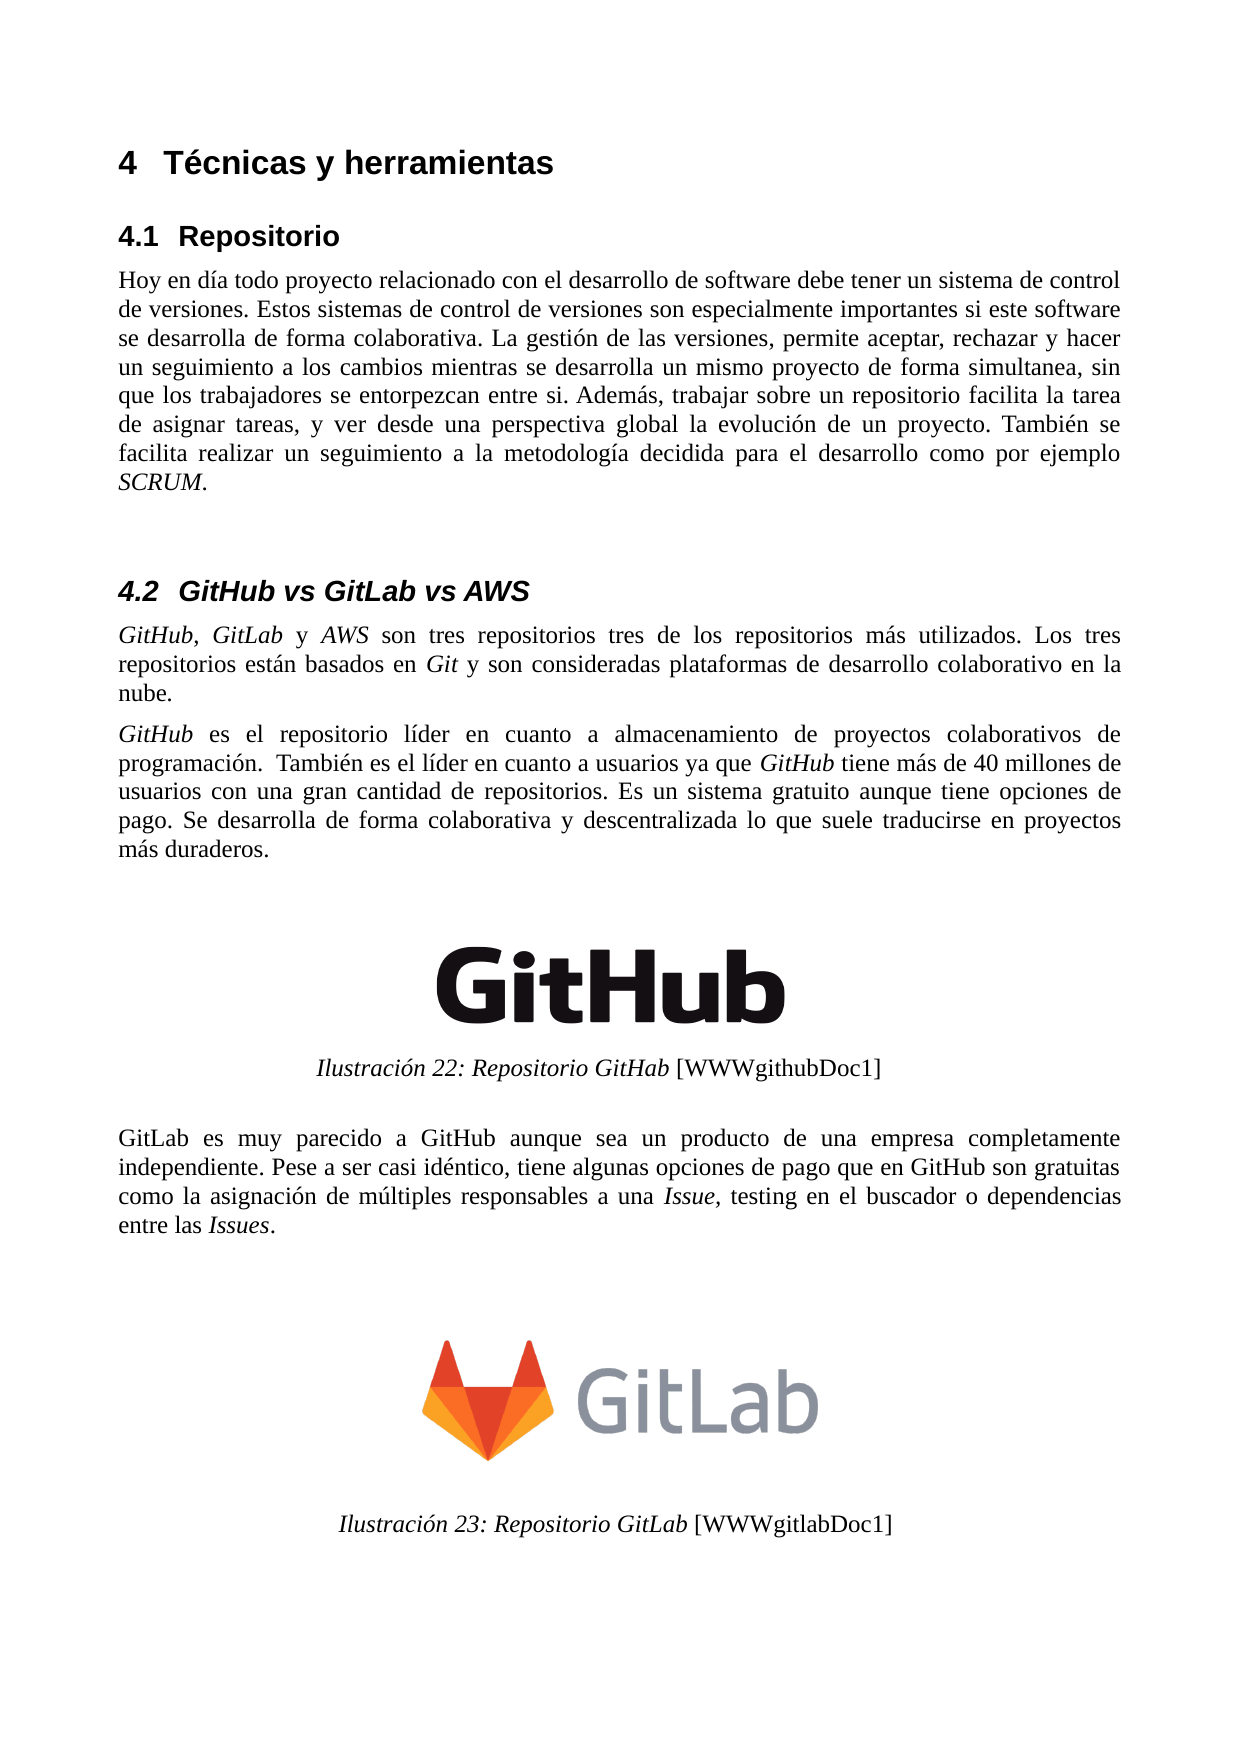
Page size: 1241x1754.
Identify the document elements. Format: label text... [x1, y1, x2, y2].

subtitle Repositorio [118, 219, 1122, 253]
text GitLab es muy parecido a GitHub aunque sea un producto de una empresa completamente independiente. Pese a ser casi idéntico, tiene algunas opciones de pago que en GitHub son gratuitas como la asignación de múltiples responsables a una Issue, testing en el buscador o dependencias entre las Issues. [118, 1123, 1122, 1238]
text GitHub, GitLab y AWS son tres repositorios tres de los repositorios más utilizados. Los tres repositorios están basados en Git y son consideradas plataformas de desarrollo colaborativo en la nube. [118, 620, 1122, 706]
subtitle Técnicas y herramientas [118, 143, 1122, 182]
text GitHub es el repositorio líder en cuanto a almacenamiento de proyectos colaborativos de programación. También es el líder en cuanto a usuarios ya que GitHub tiene más de 40 millones de usuarios con una gran cantidad de repositorios. Es un sistema gratuito aunque tiene opciones de pago. Se desarrolla de forma colaborativa y descentralizada lo que suele traducirse en proyectos más duraderos. [118, 719, 1122, 863]
subtitle GitHub vs GitLab vs AWS [118, 574, 1122, 608]
text Ilustración 23: Repositorio GitLab [WWWgitlabDoc1] [338, 1305, 902, 1538]
text Hoy en día todo proyecto relacionado con el desarrollo de software debe tener un sistema de control de versiones. Estos sistemas de control de versiones son especialmente importantes si este software se desarrolla de forma colaborativa. La gestión de las versiones, permite aceptar, rechazar y hacer un seguimiento a los cambios mientras se desarrolla un mismo proyecto de forma simultanea, sin que los trabajadores se entorpezcan entre si. Además, trabajar sobre un repositorio facilita la tarea de asignar tareas, y ver desde una perspectiva global la evolución de un proyecto. También se facilita realizar un seguimiento a la metodología decidida para el desarrollo como por ejemplo SCRUM. [118, 265, 1122, 495]
picture [409, 918, 812, 1054]
picture [374, 1292, 866, 1509]
text Ilustración 22: Repositorio GitHab [WWWgithubDoc1] [316, 931, 905, 1082]
